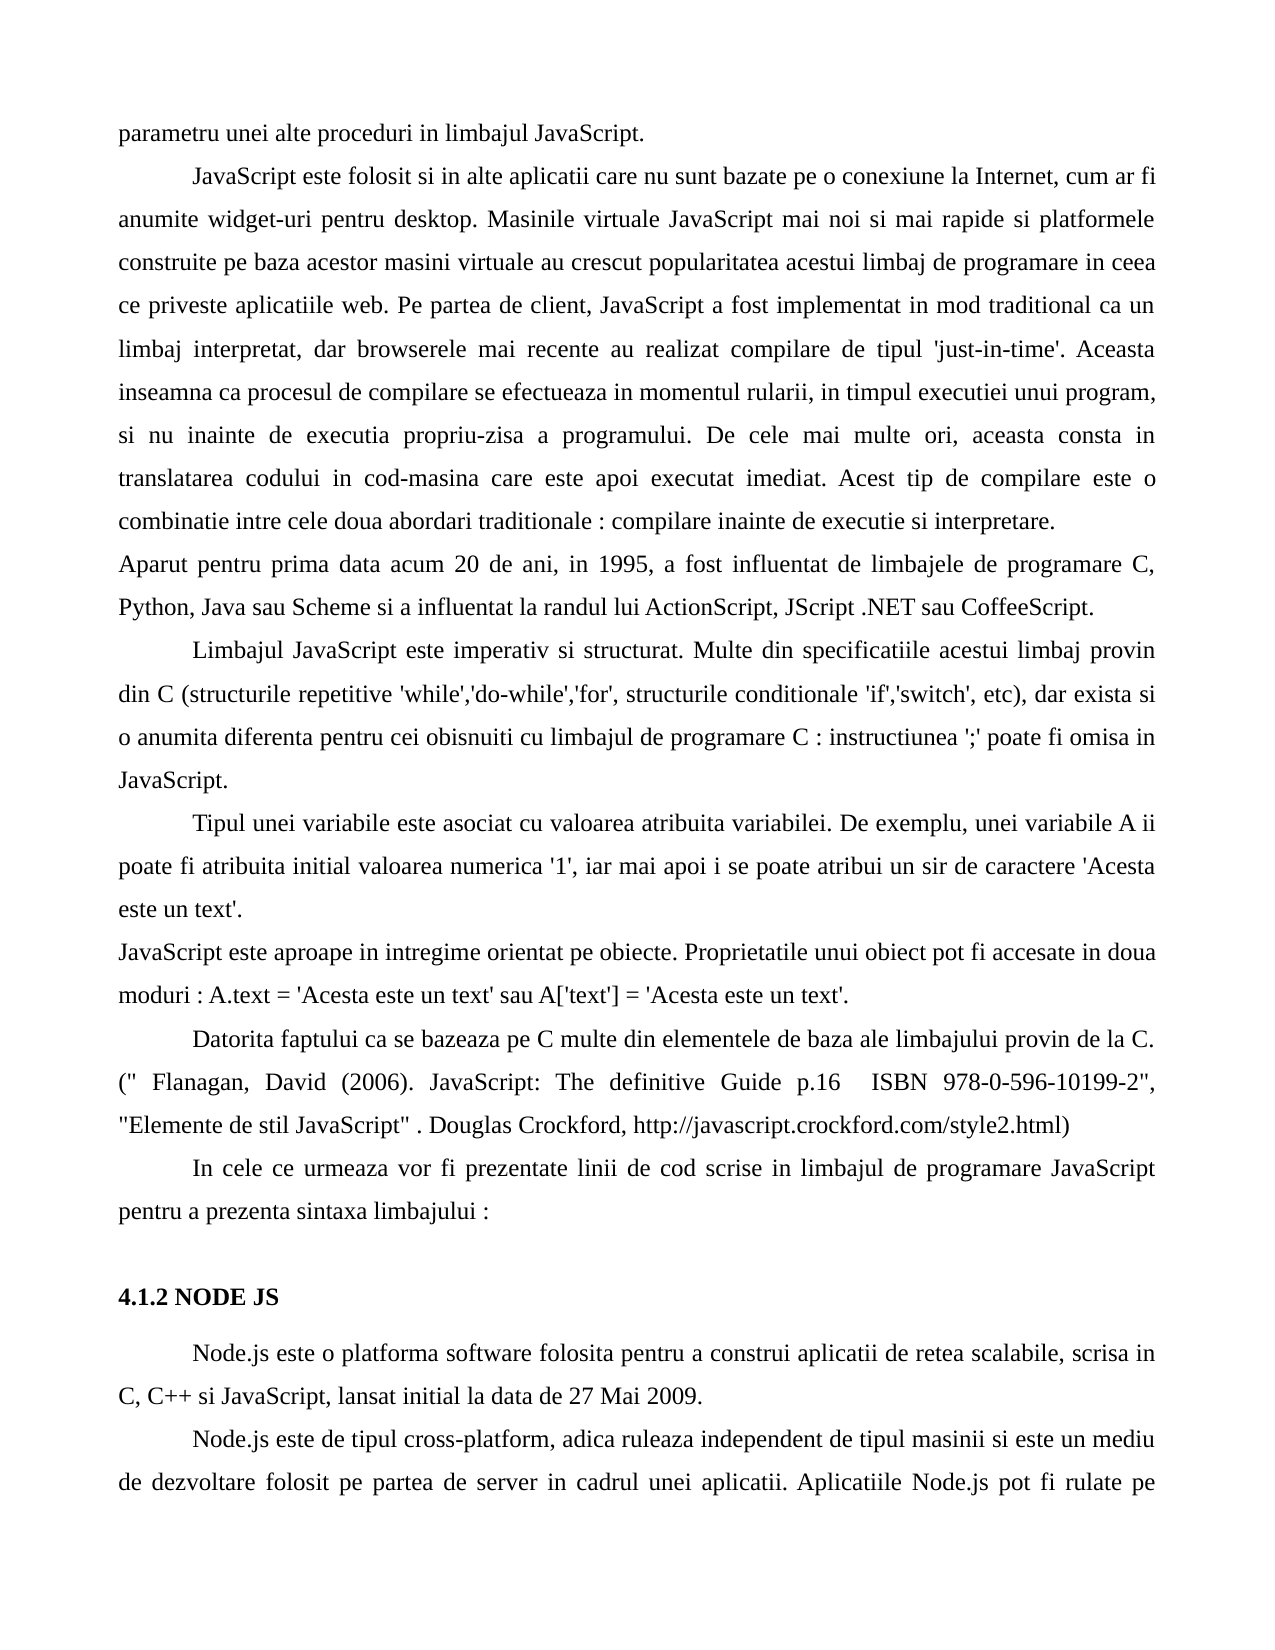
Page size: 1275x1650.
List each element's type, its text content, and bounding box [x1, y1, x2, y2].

text JavaScript este folosit si in alte aplicatii care nu sunt bazate pe o conexiune la Internet, cum ar fi anumite widget-uri pentru desktop. Masinile virtuale JavaScript mai noi si mai rapide si platformele construite pe baza acestor masini virtuale au crescut popularitatea acestui limbaj de programare in ceea ce priveste aplicatiile web. Pe partea de client, JavaScript a fost implementat in mod traditional ca un limbaj interpretat, dar browserele mai recente au realizat compilare de tipul 'just-in-time'. Aceasta inseamna ca procesul de compilare se efectueaza in momentul rularii, in timpul executiei unui program, si nu inainte de executia propriu-zisa a programului. De cele mai multe ori, aceasta consta in translatarea codului in cod-masina care este apoi executat imediat. Acest tip de compilare este o combinatie intre cele doua abordari traditionale : compilare inainte de executie si interpretare. [118, 161, 1157, 535]
text Limbajul JavaScript este imperativ si structurat. Multe din specificatiile acestui limbaj provin din C (structurile repetitive 'while','do-while','for', structurile conditionale 'if','switch', etc), dar exista si o anumita diferenta pentru cei obisnuiti cu limbajul de programare C : instructiunea ';' poate fi omisa in JavaScript. [118, 636, 1157, 794]
text JavaScript este aproape in intregime orientat pe obiecte. Proprietatile unui obiect pot fi accesate in doua moduri : A.text = 'Acesta este un text' sau A['text'] = 'Acesta este un text'. [118, 937, 1157, 1009]
text parametru unei alte proceduri in limbajul JavaScript. [118, 118, 1157, 147]
text Tipul unei variabile este asociat cu valoarea atribuita variabilei. De exemplu, unei variabile A ii poate fi atribuita initial valoarea numerica '1', iar mai apoi i se poate atribui un sir de caractere 'Acesta este un text'. [118, 808, 1157, 923]
text Node.js este de tipul cross-platform, adica ruleaza independent de tipul masinii si este un mediu de dezvoltare folosit pe partea de server in cadrul unei aplicatii. Aplicatiile Node.js pot fi rulate pe [118, 1424, 1157, 1496]
text In cele ce urmeaza vor fi prezentate linii de cod scrise in limbajul de programare JavaScript pentru a prezenta sintaxa limbajului : [118, 1153, 1157, 1225]
text Aparut pentru prima data acum 20 de ani, in 1995, a fost influentat de limbajele de programare C, Python, Java sau Scheme si a influentat la randul lui ActionScript, JScript .NET sau CoffeeScript. [118, 549, 1157, 621]
text Datorita faptului ca se bazeaza pe C multe din elementele de baza ale limbajului provin de la C. (" Flanagan, David (2006). JavaScript: The definitive Guide p.16 ISBN 978-0-596-10199-2", "Elemente de stil JavaScript" . Douglas Crockford, http://javascript.crockford.com/style2.html) [118, 1024, 1157, 1139]
text 4.1.2 NODE JS [118, 1282, 1157, 1311]
text Node.js este o platforma software folosita pentru a construi aplicatii de retea scalabile, scrisa in C, C++ si JavaScript, lansat initial la data de 27 Mai 2009. [118, 1338, 1157, 1410]
